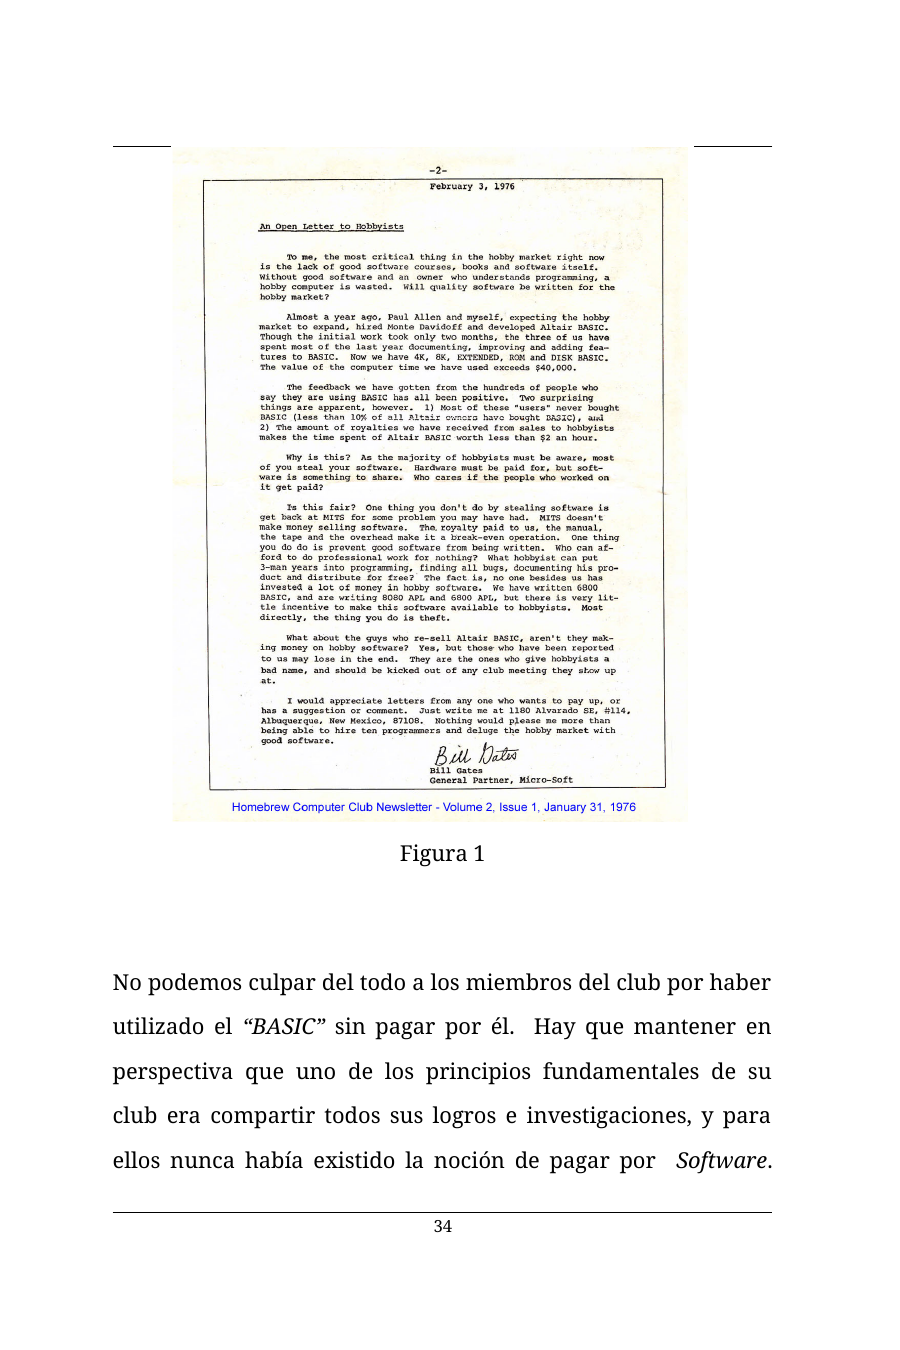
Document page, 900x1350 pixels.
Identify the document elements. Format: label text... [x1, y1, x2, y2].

text Figura 1 [112, 150, 772, 868]
picture [172, 147, 693, 822]
text No podemos culpar del todo a los miembros del club por haber utilizado el “BASIC” sin pagar por él. Hay que mantener en perspectiva que uno de los principios fundamentales de su club era compartir todos sus logros e investigaciones, y para ellos nunca había existido la noción de pagar por Software. [112, 966, 772, 1175]
